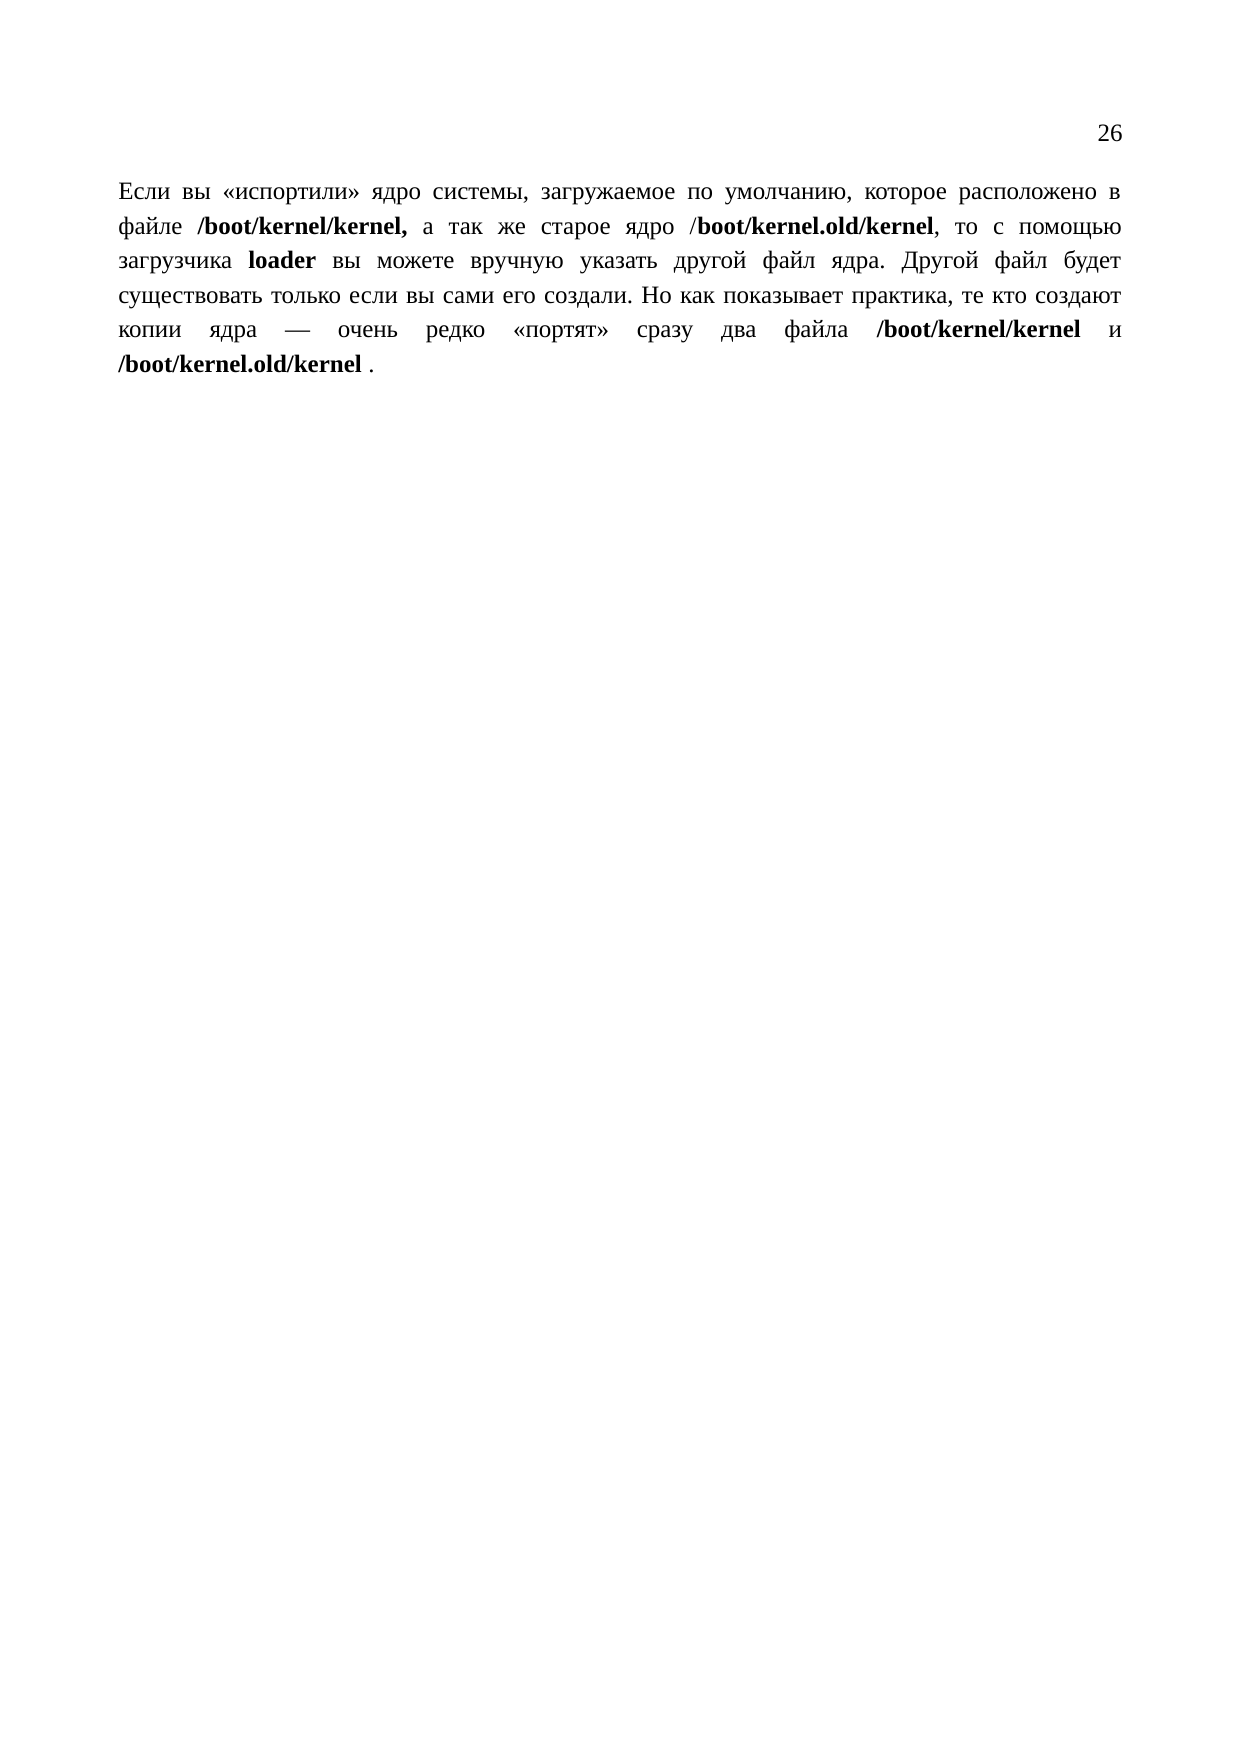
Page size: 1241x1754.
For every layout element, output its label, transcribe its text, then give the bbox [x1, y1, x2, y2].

text Если вы «испортили» ядро системы, загружаемое по умолчанию, которое расположено в файле /boot/kernel/kernel, а так же старое ядро /boot/kernel.old/kernel, то с помощью загрузчика loader вы можете вручную указать другой файл ядра. Другой файл будет существовать только если вы сами его создали. Но как показывает практика, те кто создают копии ядра — очень редко «портят» сразу два файла /boot/kernel/kernel и /boot/kernel.old/kernel . [118, 176, 1122, 377]
